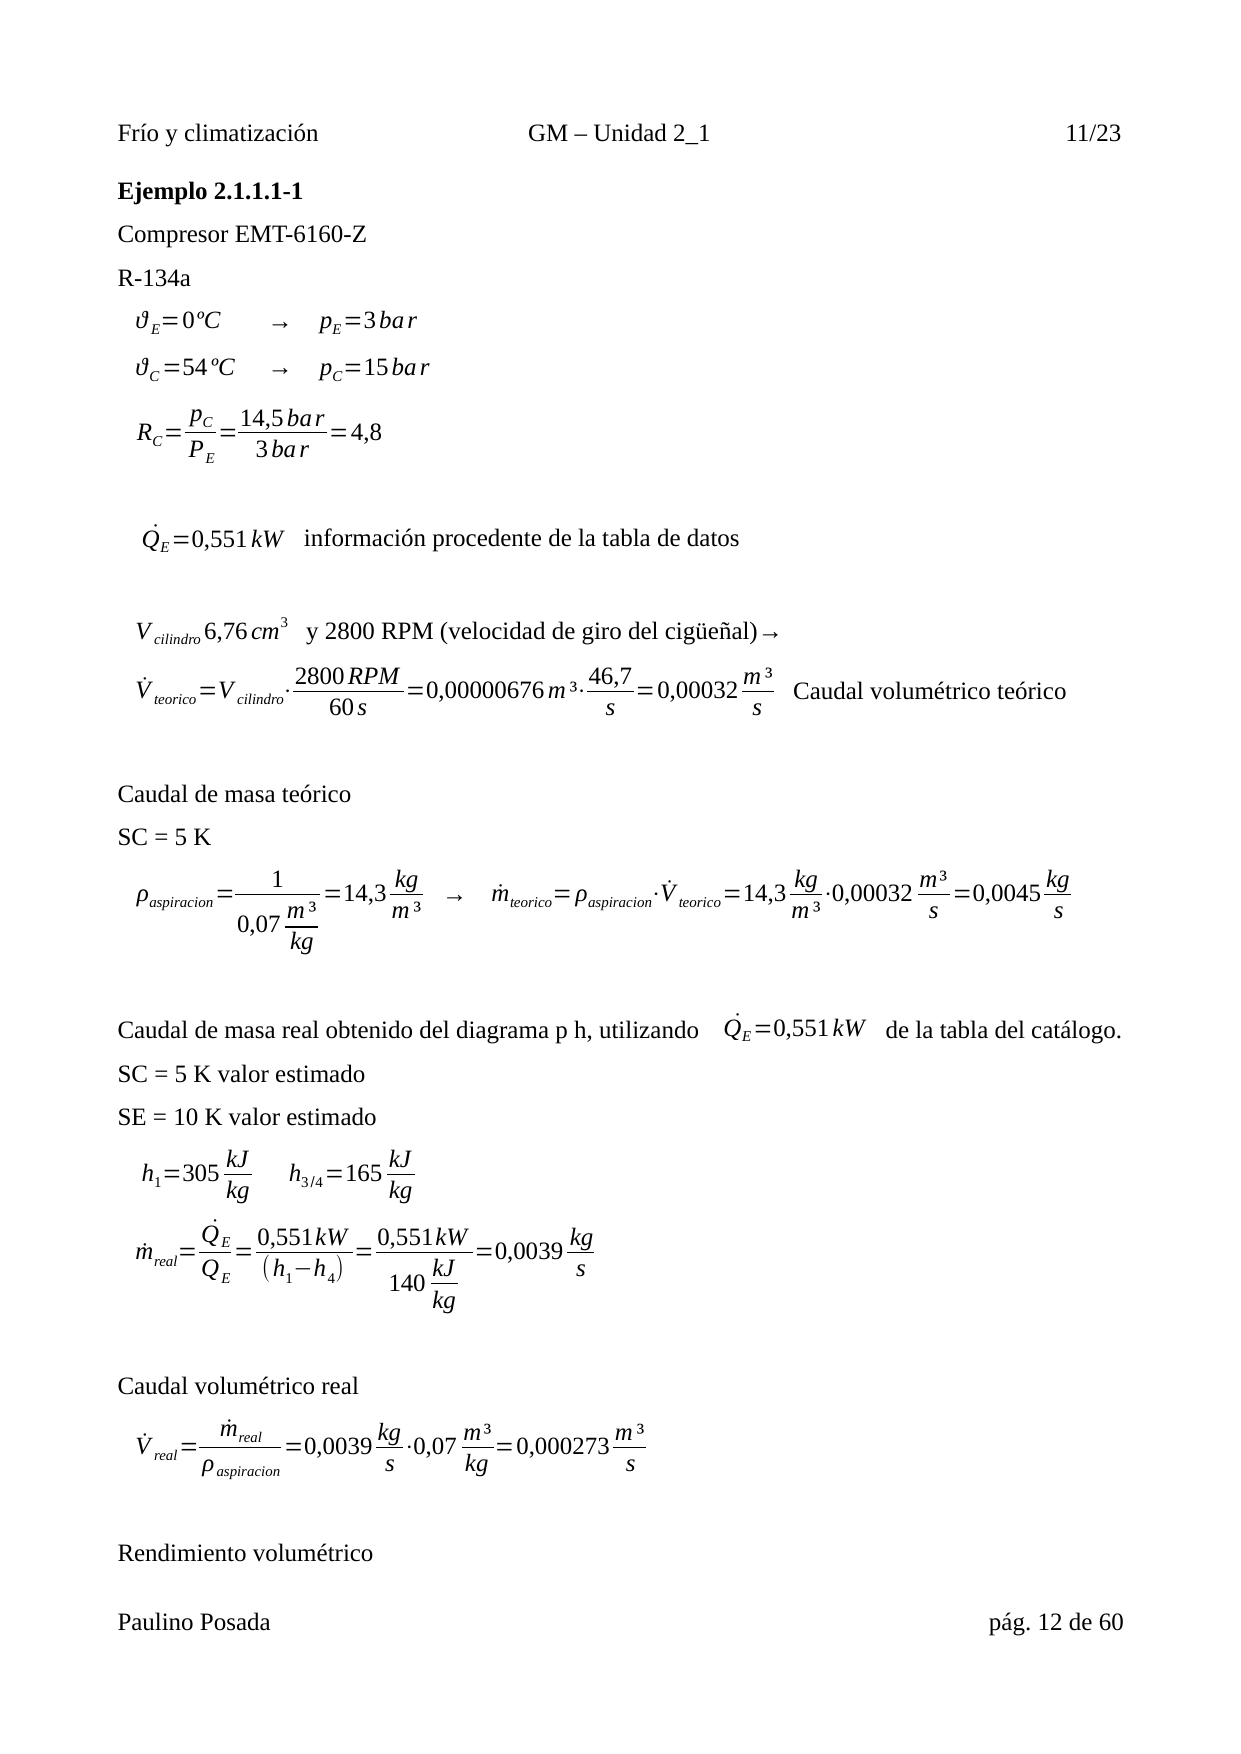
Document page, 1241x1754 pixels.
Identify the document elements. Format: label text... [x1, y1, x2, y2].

text → [117, 352, 1123, 385]
text R-134a [117, 263, 1123, 291]
text Ejemplo 2.1.1.1-1 [117, 176, 1123, 205]
text Caudal de masa real obtenido del diagrama p h, utilizando de la tabla del catálogo. [117, 1013, 1123, 1045]
text Compresor EMT-6160-Z [117, 219, 1123, 248]
text Rendimiento volumétrico [117, 1538, 1123, 1567]
text → [117, 306, 1123, 338]
text información procedente de la tabla de datos [117, 523, 1123, 556]
text y 2800 RPM (velocidad de giro del cigüeñal)→ Caudal volumétrico teórico [117, 613, 1123, 722]
text Caudal volumétrico real [117, 1371, 1123, 1400]
text SE = 10 K valor estimado [117, 1102, 1123, 1131]
text Caudal de masa teórico [117, 779, 1123, 808]
text → [117, 865, 1123, 956]
text SC = 5 K valor estimado [117, 1059, 1123, 1088]
text SC = 5 K [117, 822, 1123, 851]
